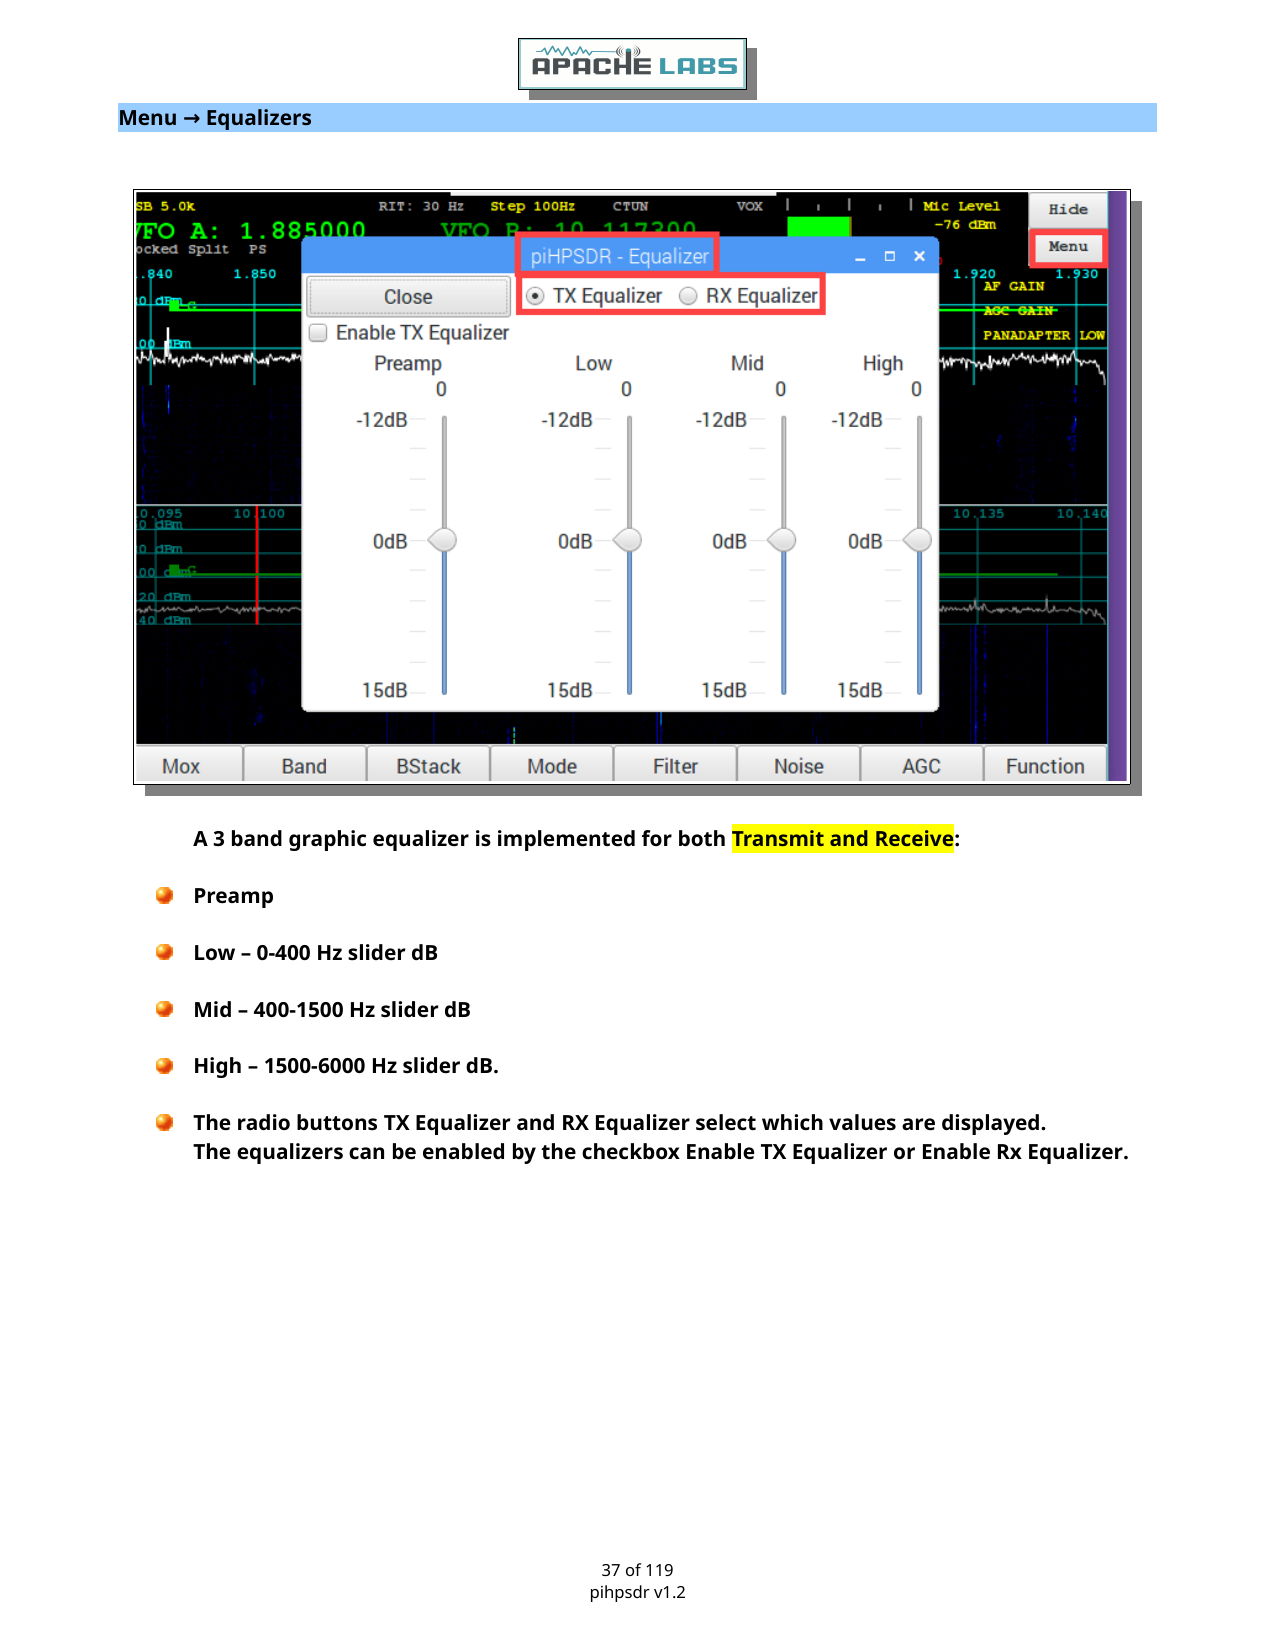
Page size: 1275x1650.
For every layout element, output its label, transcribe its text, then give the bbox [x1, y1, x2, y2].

picture [156, 1114, 173, 1131]
picture [136, 191, 1127, 781]
list Low – 0-400 Hz slider dB [156, 938, 1157, 995]
list High – 1500-6000 Hz slider dB. [156, 1052, 1157, 1108]
list The radio buttons TX Equalizer and RX Equalizer select which values are displayed. [156, 1108, 1157, 1137]
list The equalizers can be enabled by the checkbox Enable TX Equalizer or Enable Rx Equalizer. [156, 1137, 1157, 1165]
picture [156, 944, 173, 960]
picture [156, 1058, 173, 1074]
picture [156, 1001, 173, 1017]
list A 3 band graphic equalizer is implemented for both Transmit and Receive: [156, 824, 1157, 881]
picture [521, 40, 744, 87]
list Mid – 400-1500 Hz slider dB [156, 995, 1157, 1052]
subtitle Menu → Equalizers [118, 103, 1157, 132]
picture [156, 887, 173, 904]
list Preamp [156, 881, 1157, 938]
